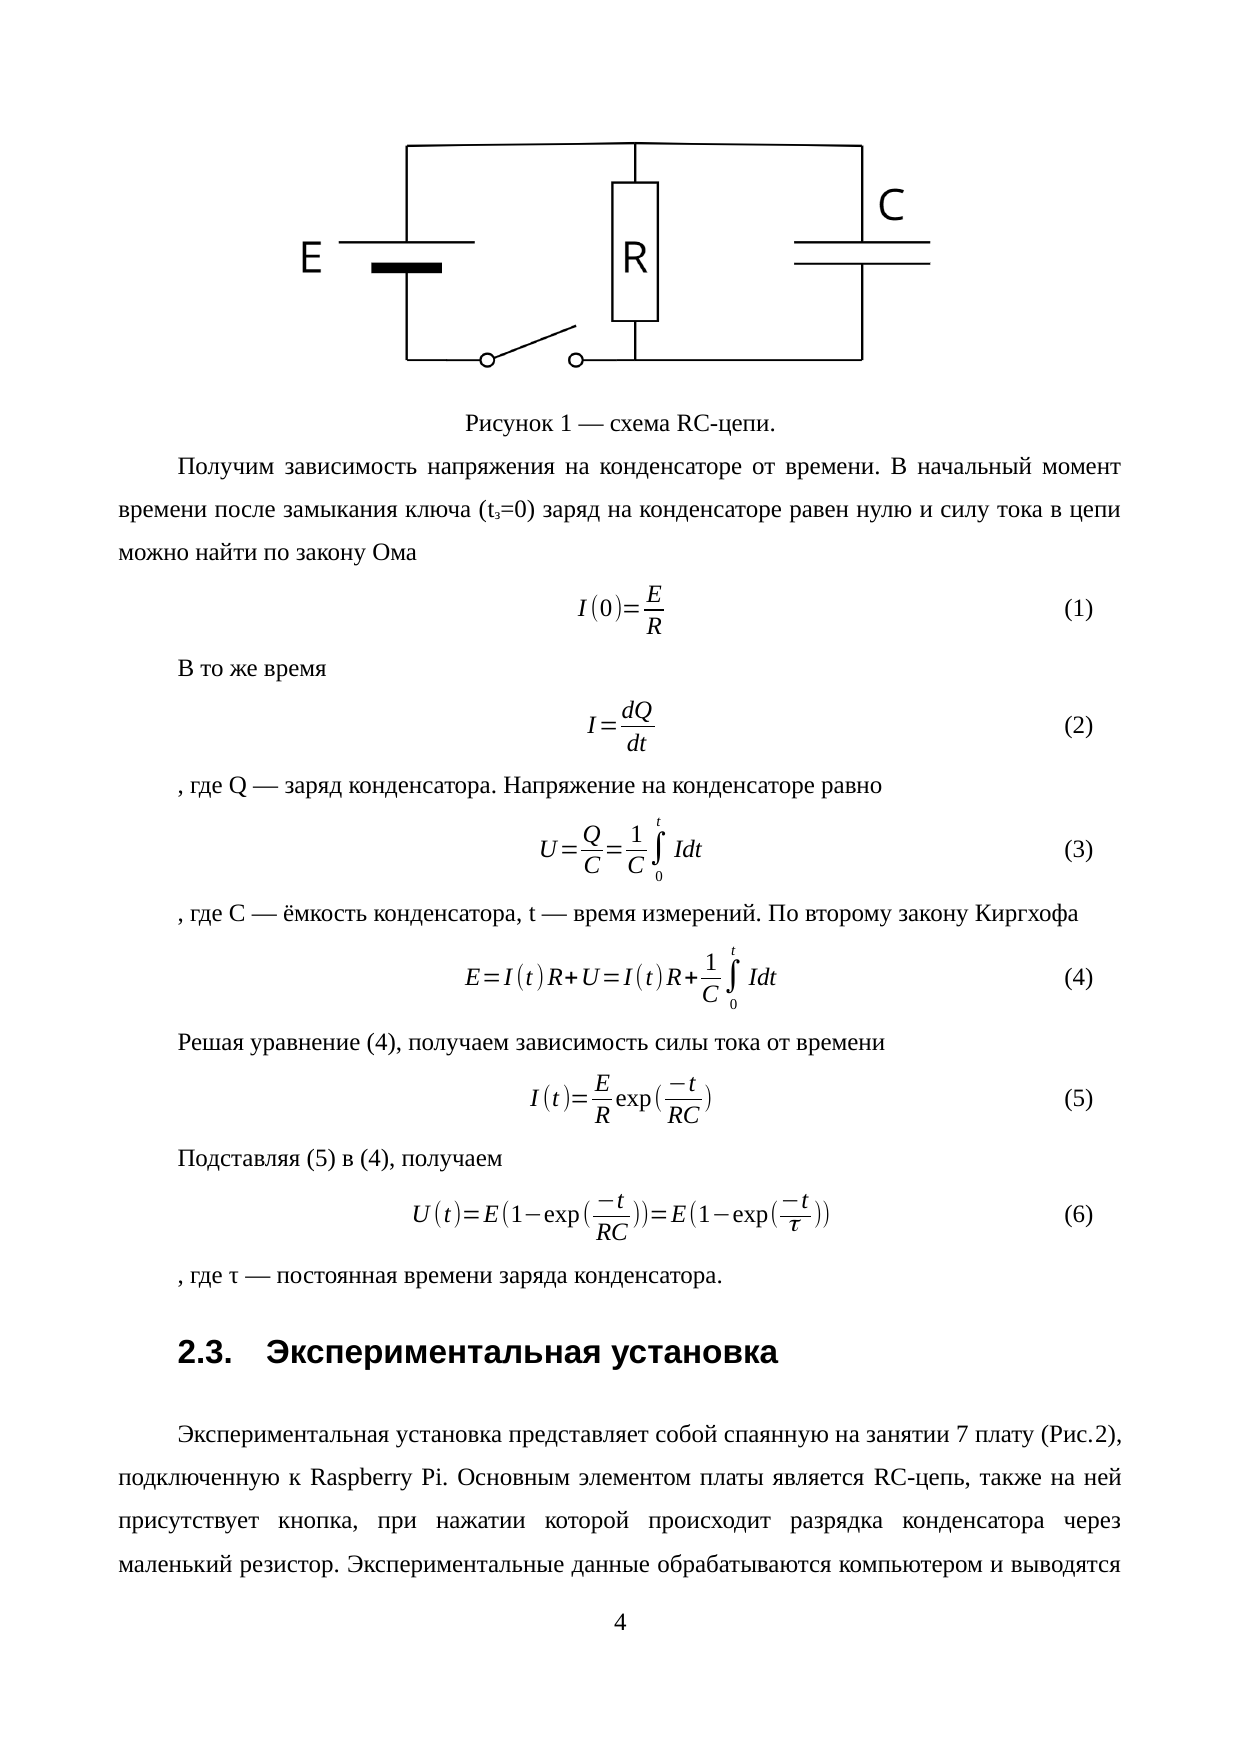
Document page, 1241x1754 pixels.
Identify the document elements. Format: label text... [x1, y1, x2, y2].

picture [269, 118, 971, 394]
text (4) [118, 941, 1122, 1012]
text (3) [118, 813, 1122, 884]
text (2) [118, 697, 1122, 756]
text (5) [118, 1070, 1122, 1129]
text , где Q — заряд конденсатора. Напряжение на конденсаторе равно [118, 770, 1122, 799]
text В то же время [118, 653, 1122, 682]
text Получим зависимость напряжения на конденсаторе от времени. В начальный момент времени после замыкания ключа (tз=0) заряд на конденсаторе равен нулю и силу тока в цепи можно найти по закону Ома [118, 451, 1122, 566]
text Решая уравнение (4), получаем зависимость силы тока от времени [118, 1027, 1122, 1055]
text Рисунок 1 — схема RC-цепи. [118, 408, 1122, 436]
text (6) [118, 1186, 1122, 1245]
text , где C — ёмкость конденсатора, t — время измерений. По второму закону Киргхофа [118, 898, 1122, 927]
text Экспериментальная установка представляет собой спаянную на занятии 7 плату (Рис.2), подключенную к Raspberry Pi. Основным элементом платы является RC-цепь, также на ней присутствует кнопка, при нажатии которой происходит разрядка конденсатора через маленький резистор. Экспериментальные данные обрабатываются компьютером и выводятся [118, 1419, 1122, 1577]
text , где τ — постоянная времени заряда конденсатора. [118, 1260, 1122, 1288]
text Подставляя (5) в (4), получаем [118, 1143, 1122, 1172]
text (1) [118, 580, 1122, 639]
subtitle Экспериментальная установка [118, 1332, 1122, 1371]
